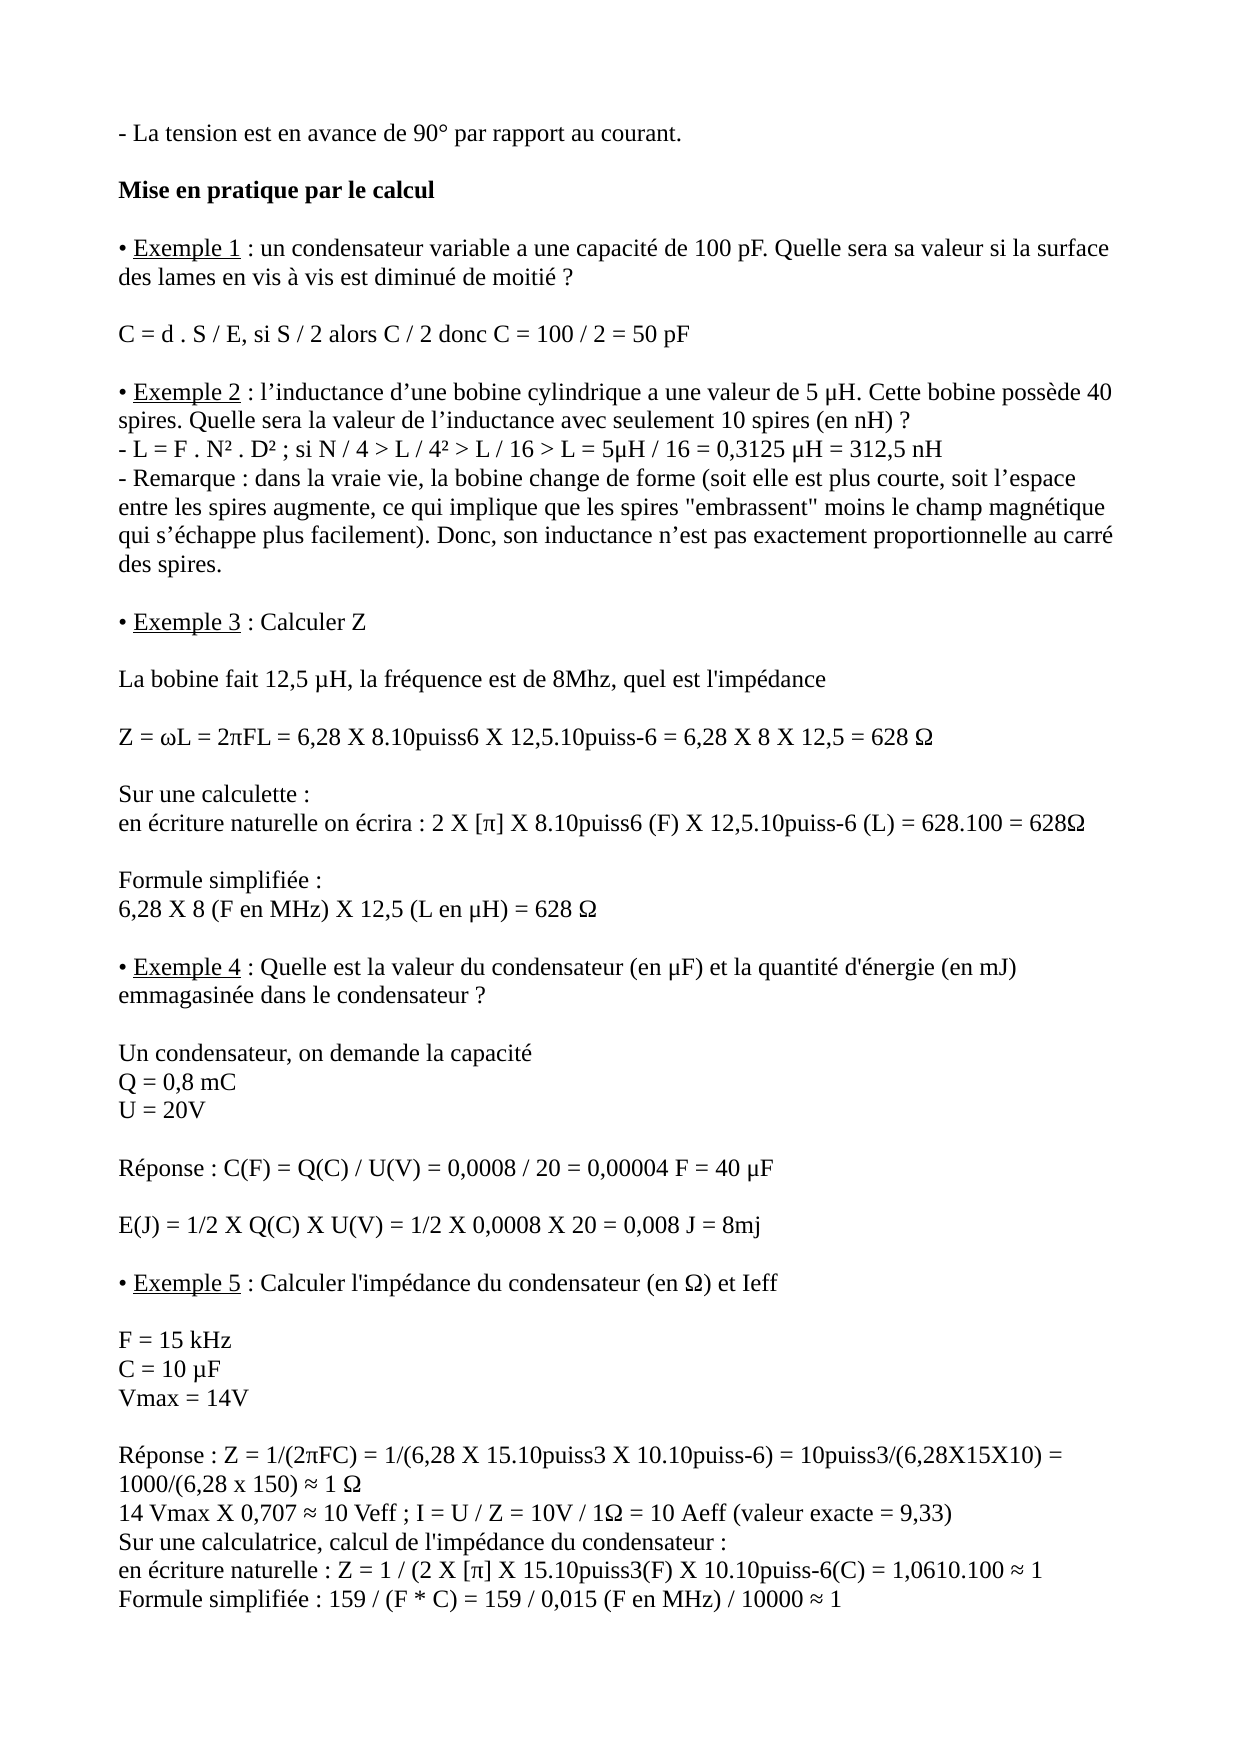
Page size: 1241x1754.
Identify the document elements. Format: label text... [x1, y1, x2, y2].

text Q = 0,8 mC [118, 1067, 1122, 1096]
text Formule simplifiée : 159 / (F * C) = 159 / 0,015 (F en MHz) / 10000 ≈ 1 [118, 1584, 1122, 1613]
text Sur une calculatrice, calcul de l'impédance du condensateur : [118, 1527, 1122, 1556]
text Z = ωL = 2πFL = 6,28 X 8.10puiss6 X 12,5.10puiss-6 = 6,28 X 8 X 12,5 = 628 Ω [118, 722, 1122, 751]
text Sur une calculette : [118, 779, 1122, 808]
text C = d . S / E, si S / 2 alors C / 2 donc C = 100 / 2 = 50 pF [118, 319, 1122, 348]
text Réponse : C(F) = Q(C) / U(V) = 0,0008 / 20 = 0,00004 F = 40 μF [118, 1153, 1122, 1182]
text • Exemple 5 : Calculer l'impédance du condensateur (en Ω) et Ieff [118, 1268, 1122, 1297]
text en écriture naturelle on écrira : 2 X [π] X 8.10puiss6 (F) X 12,5.10puiss-6 (L) = 628.100 = 628Ω [118, 808, 1122, 837]
text en écriture naturelle : Z = 1 / (2 X [π] X 15.10puiss3(F) X 10.10puiss-6(C) = 1,0610.100 ≈ 1 [118, 1556, 1122, 1584]
text • Exemple 3 : Calculer Z [118, 607, 1122, 636]
text C = 10 µF [118, 1354, 1122, 1383]
text 6,28 X 8 (F en MHz) X 12,5 (L en μH) = 628 Ω [118, 894, 1122, 923]
text Formule simplifiée : [118, 866, 1122, 894]
text Vmax = 14V [118, 1383, 1122, 1412]
text Un condensateur, on demande la capacité [118, 1038, 1122, 1067]
text Réponse : Z = 1/(2πFC) = 1/(6,28 X 15.10puiss3 X 10.10puiss-6) = 10puiss3/(6,28X15X10) = 1000/(6,28 x 150) ≈ 1 Ω [118, 1441, 1122, 1498]
text - La tension est en avance de 90° par rapport au courant. [118, 118, 1122, 147]
text - Remarque : dans la vraie vie, la bobine change de forme (soit elle est plus courte, soit l’espace entre les spires augmente, ce qui implique que les spires "embrassent" moins le champ magnétique qui s’échappe plus facilement). Donc, son inductance n’est pas exactement proportionnelle au carré des spires. [118, 463, 1122, 578]
text F = 15 kHz [118, 1326, 1122, 1354]
text La bobine fait 12,5 µH, la fréquence est de 8Mhz, quel est l'impédance [118, 664, 1122, 693]
text Mise en pratique par le calcul [118, 176, 1122, 204]
text • Exemple 1 : un condensateur variable a une capacité de 100 pF. Quelle sera sa valeur si la surface des lames en vis à vis est diminué de moitié ? [118, 233, 1122, 291]
text • Exemple 2 : l’inductance d’une bobine cylindrique a une valeur de 5 μH. Cette bobine possède 40 spires. Quelle sera la valeur de l’inductance avec seulement 10 spires (en nH) ? [118, 377, 1122, 434]
text U = 20V [118, 1096, 1122, 1124]
text 14 Vmax X 0,707 ≈ 10 Veff ; I = U / Z = 10V / 1Ω = 10 Aeff (valeur exacte = 9,33) [118, 1498, 1122, 1527]
text E(J) = 1/2 X Q(C) X U(V) = 1/2 X 0,0008 X 20 = 0,008 J = 8mj [118, 1211, 1122, 1239]
text - L = F . N² . D² ; si N / 4 > L / 4² > L / 16 > L = 5μH / 16 = 0,3125 μH = 312,5 nH [118, 434, 1122, 463]
text • Exemple 4 : Quelle est la valeur du condensateur (en μF) et la quantité d'énergie (en mJ) emmagasinée dans le condensateur ? [118, 952, 1122, 1009]
